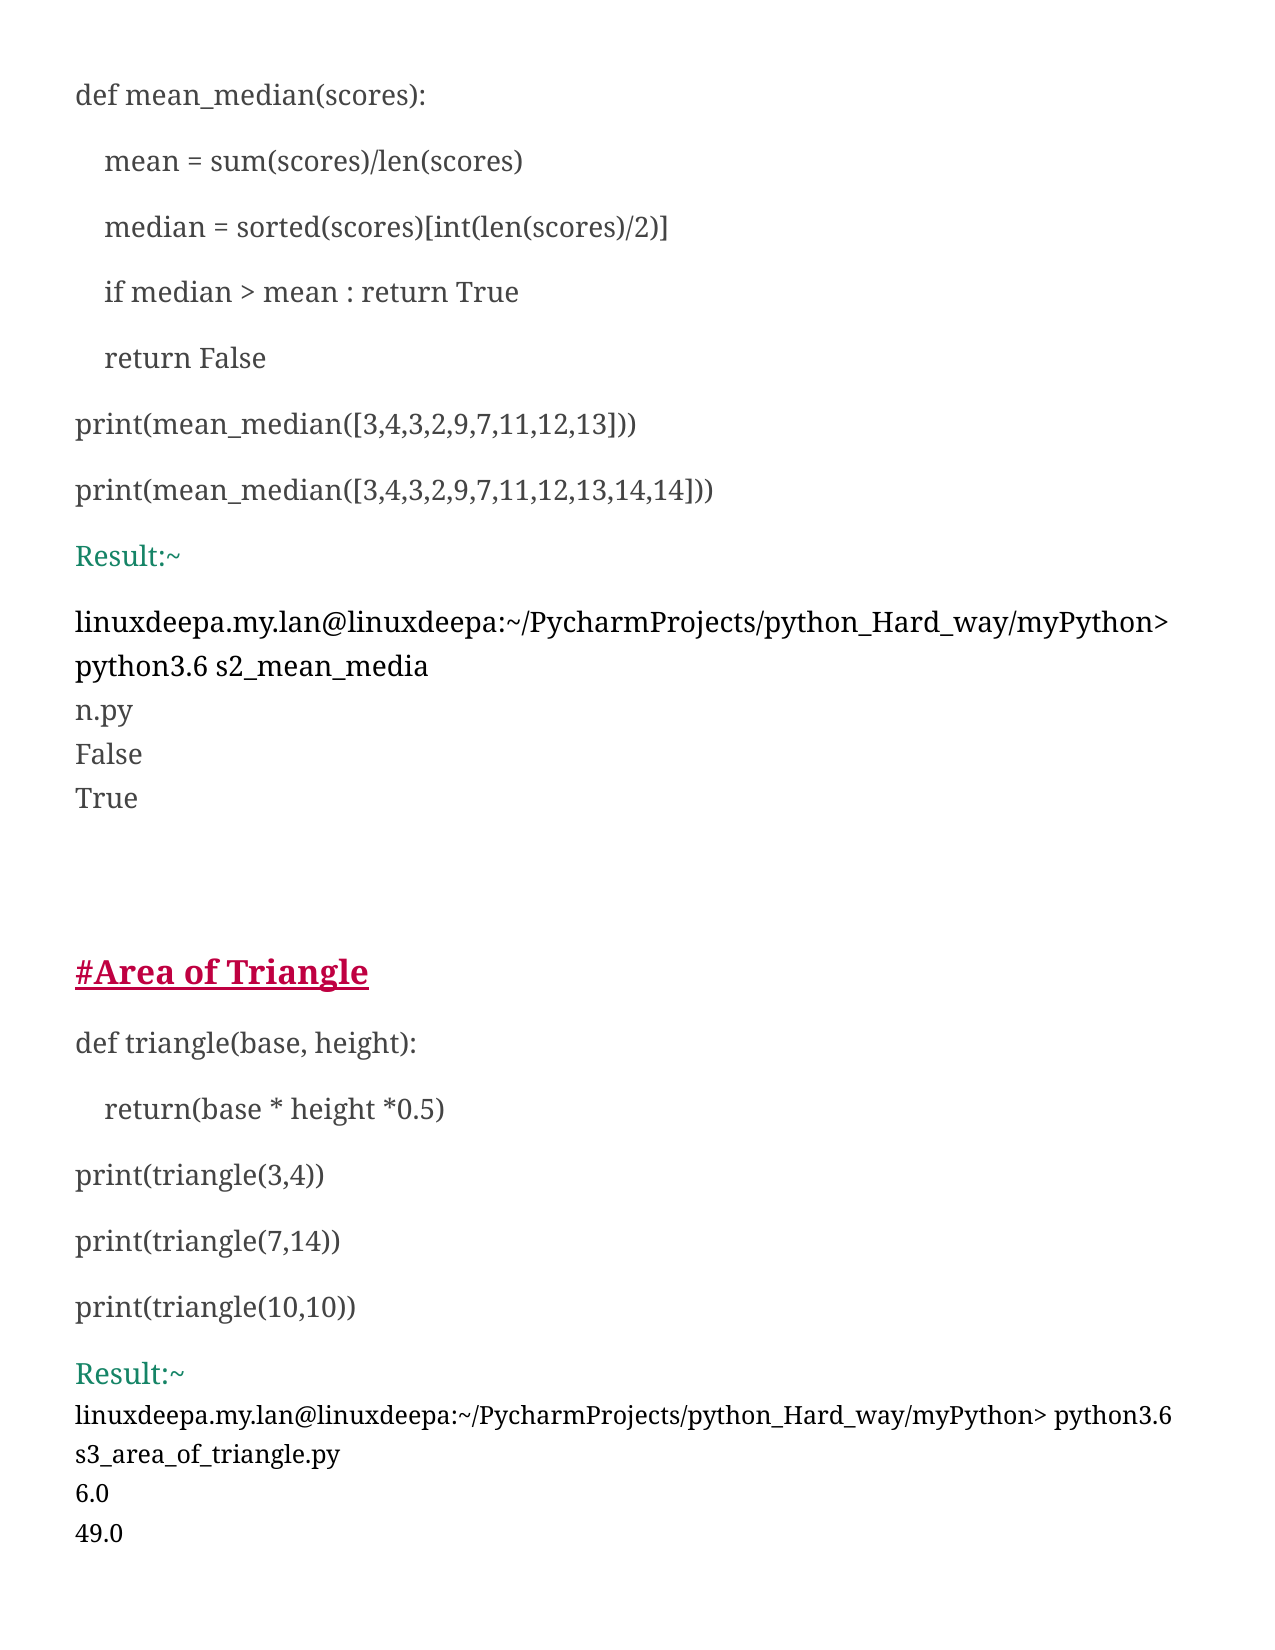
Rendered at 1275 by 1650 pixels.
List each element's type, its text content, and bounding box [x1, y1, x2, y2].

text mean = sum(scores)/len(scores) [75, 141, 1200, 179]
text #Area of Triangle [75, 949, 1200, 994]
text Result:~ [75, 537, 1200, 575]
text print(triangle(3,4)) [75, 1155, 1200, 1193]
text print(mean_median([3,4,3,2,9,7,11,12,13,14,14])) [75, 471, 1200, 509]
text def triangle(base, height): [75, 1023, 1200, 1062]
text return False [75, 339, 1200, 377]
text print(triangle(7,14)) [75, 1221, 1200, 1259]
text Result:~ linuxdeepa.my.lan@linuxdeepa:~/PycharmProjects/python_Hard_way/myPython> python3.6 s3_area_of_triangle.py 6.0 49.0 [75, 1353, 1200, 1549]
text print(mean_median([3,4,3,2,9,7,11,12,13])) [75, 405, 1200, 443]
text return(base * height *0.5) [75, 1089, 1200, 1127]
text print(triangle(10,10)) [75, 1287, 1200, 1325]
text def mean_median(scores): [75, 75, 1200, 113]
text if median > mean : return True [75, 273, 1200, 311]
text median = sorted(scores)[int(len(scores)/2)] [75, 207, 1200, 245]
text linuxdeepa.my.lan@linuxdeepa:~/PycharmProjects/python_Hard_way/myPython> python3.6 s2_mean_media n.py False True [75, 602, 1200, 856]
